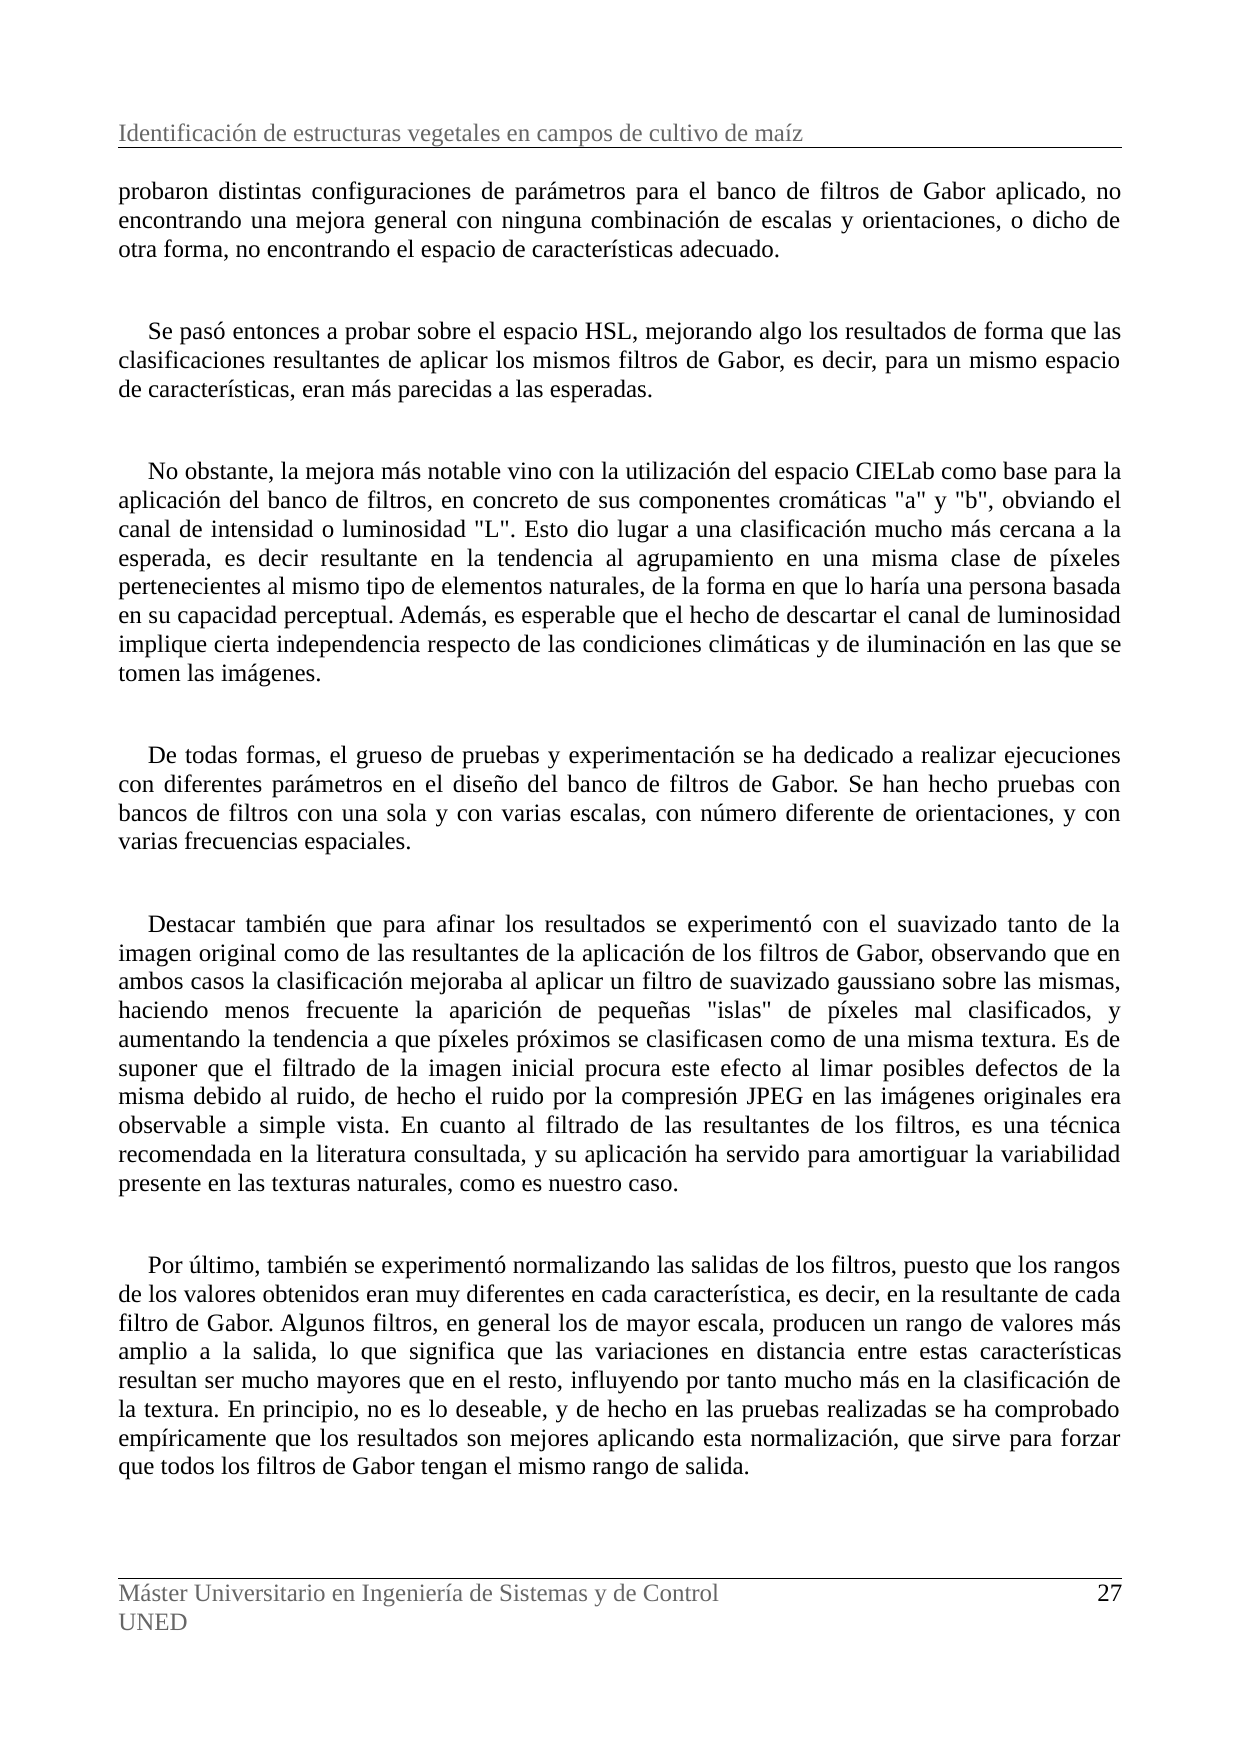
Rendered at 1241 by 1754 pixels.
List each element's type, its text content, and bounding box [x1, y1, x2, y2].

text De todas formas, el grueso de pruebas y experimentación se ha dedicado a realizar ejecuciones con diferentes parámetros en el diseño del banco de filtros de Gabor. Se han hecho pruebas con bancos de filtros con una sola y con varias escalas, con número diferente de orientaciones, y con varias frecuencias espaciales. [118, 740, 1122, 855]
text No obstante, la mejora más notable vino con la utilización del espacio CIELab como base para la aplicación del banco de filtros, en concreto de sus componentes cromáticas "a" y "b", obviando el canal de intensidad o luminosidad "L". Esto dio lugar a una clasificación mucho más cercana a la esperada, es decir resultante en la tendencia al agrupamiento en una misma clase de píxeles pertenecientes al mismo tipo de elementos naturales, de la forma en que lo haría una persona basada en su capacidad perceptual. Además, es esperable que el hecho de descartar el canal de luminosidad implique cierta independencia respecto de las condiciones climáticas y de iluminación en las que se tomen las imágenes. [118, 456, 1122, 686]
text Se pasó entonces a probar sobre el espacio HSL, mejorando algo los resultados de forma que las clasificaciones resultantes de aplicar los mismos filtros de Gabor, es decir, para un mismo espacio de características, eran más parecidas a las esperadas. [118, 316, 1122, 403]
text Destacar también que para afinar los resultados se experimentó con el suavizado tanto de la imagen original como de las resultantes de la aplicación de los filtros de Gabor, observando que en ambos casos la clasificación mejoraba al aplicar un filtro de suavizado gaussiano sobre las mismas, haciendo menos frecuente la aparición de pequeñas "islas" de píxeles mal clasificados, y aumentando la tendencia a que píxeles próximos se clasificasen como de una misma textura. Es de suponer que el filtrado de la imagen inicial procura este efecto al limar posibles defectos de la misma debido al ruido, de hecho el ruido por la compresión JPEG en las imágenes originales era observable a simple vista. En cuanto al filtrado de las resultantes de los filtros, es una técnica recomendada en la literatura consultada, y su aplicación ha servido para amortiguar la variabilidad presente en las texturas naturales, como es nuestro caso. [118, 909, 1122, 1196]
text probaron distintas configuraciones de parámetros para el banco de filtros de Gabor aplicado, no encontrando una mejora general con ninguna combinación de escalas y orientaciones, o dicho de otra forma, no encontrando el espacio de características adecuado. [118, 176, 1122, 263]
text Por último, también se experimentó normalizando las salidas de los filtros, puesto que los rangos de los valores obtenidos eran muy diferentes en cada característica, es decir, en la resultante de cada filtro de Gabor. Algunos filtros, en general los de mayor escala, producen un rango de valores más amplio a la salida, lo que significa que las variaciones en distancia entre estas características resultan ser mucho mayores que en el resto, influyendo por tanto mucho más en la clasificación de la textura. En principio, no es lo deseable, y de hecho en las pruebas realizadas se ha comprobado empíricamente que los resultados son mejores aplicando esta normalización, que sirve para forzar que todos los filtros de Gabor tengan el mismo rango de salida. [118, 1250, 1122, 1480]
